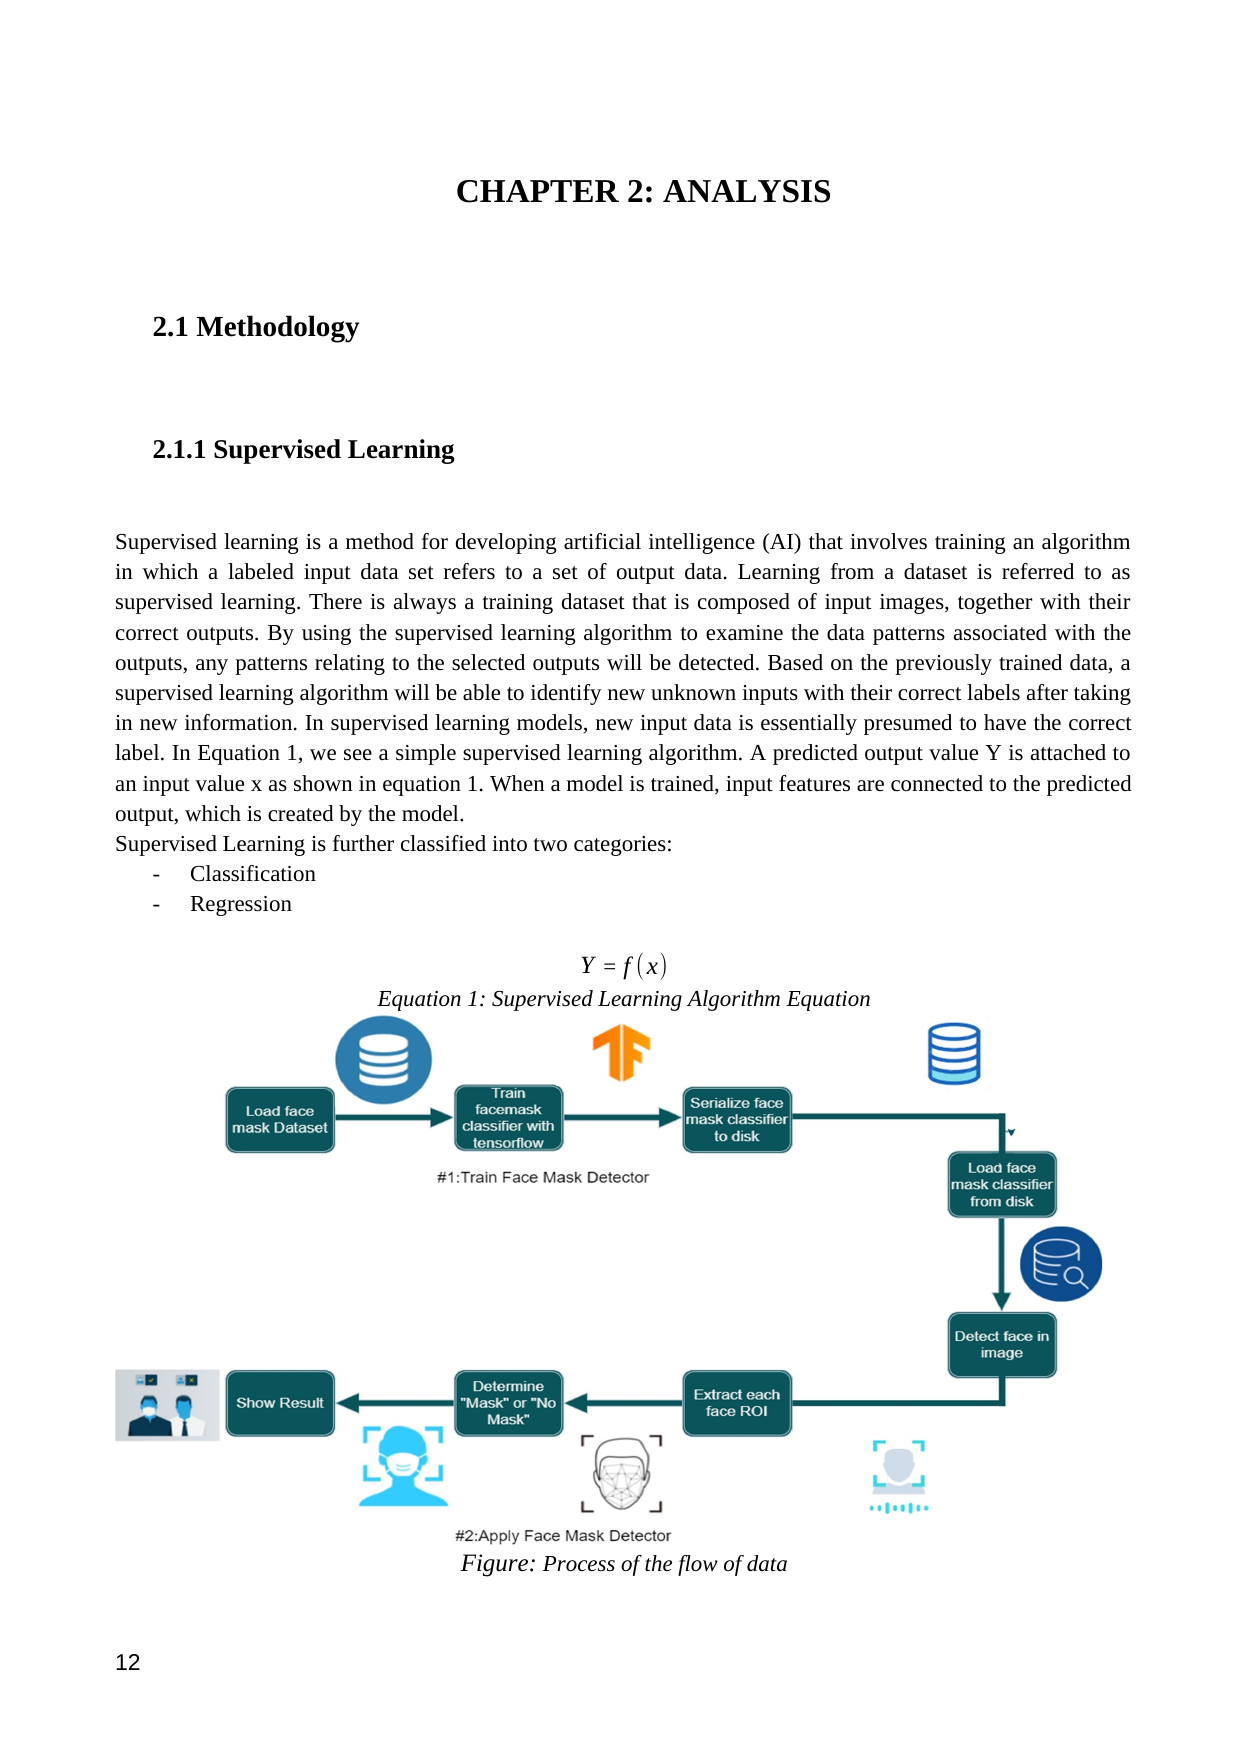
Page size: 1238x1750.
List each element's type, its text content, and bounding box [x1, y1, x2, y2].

text Equation 1: Supervised Learning Algorithm Equation [115, 985, 1133, 1011]
text = [115, 951, 1133, 981]
subtitle CHAPTER 2: ANALYSIS [152, 172, 1135, 210]
subtitle 2.1 Methodology [152, 309, 1135, 342]
text Supervised Learning is further classified into two categories: [115, 830, 1133, 856]
text Supervised learning is a method for developing artificial intelligence (AI) that involves training an algorithm in which a labeled input data set refers to a set of output data. Learning from a dataset is referred to as supervised learning. There is always a training dataset that is composed of input images, together with their correct outputs. By using the supervised learning algorithm to examine the data patterns associated with the outputs, any patterns relating to the selected outputs will be detected. Based on the previously trained data, a supervised learning algorithm will be able to identify new unknown inputs with their correct labels after taking in new information. In supervised learning models, new input data is essentially presumed to have the correct label. In Equation 1, we see a simple supervised learning algorithm. A predicted output value Y is attached to an input value x as shown in equation 1. When a model is trained, input features are connected to the predicted output, which is created by the model. [115, 528, 1133, 826]
subtitle 2.1.1 Supervised Learning [152, 433, 1135, 464]
list Classification [152, 860, 1133, 887]
picture [115, 1015, 1103, 1545]
text Figure: Process of the flow of data [115, 1548, 1133, 1577]
list Regression [152, 891, 1133, 917]
